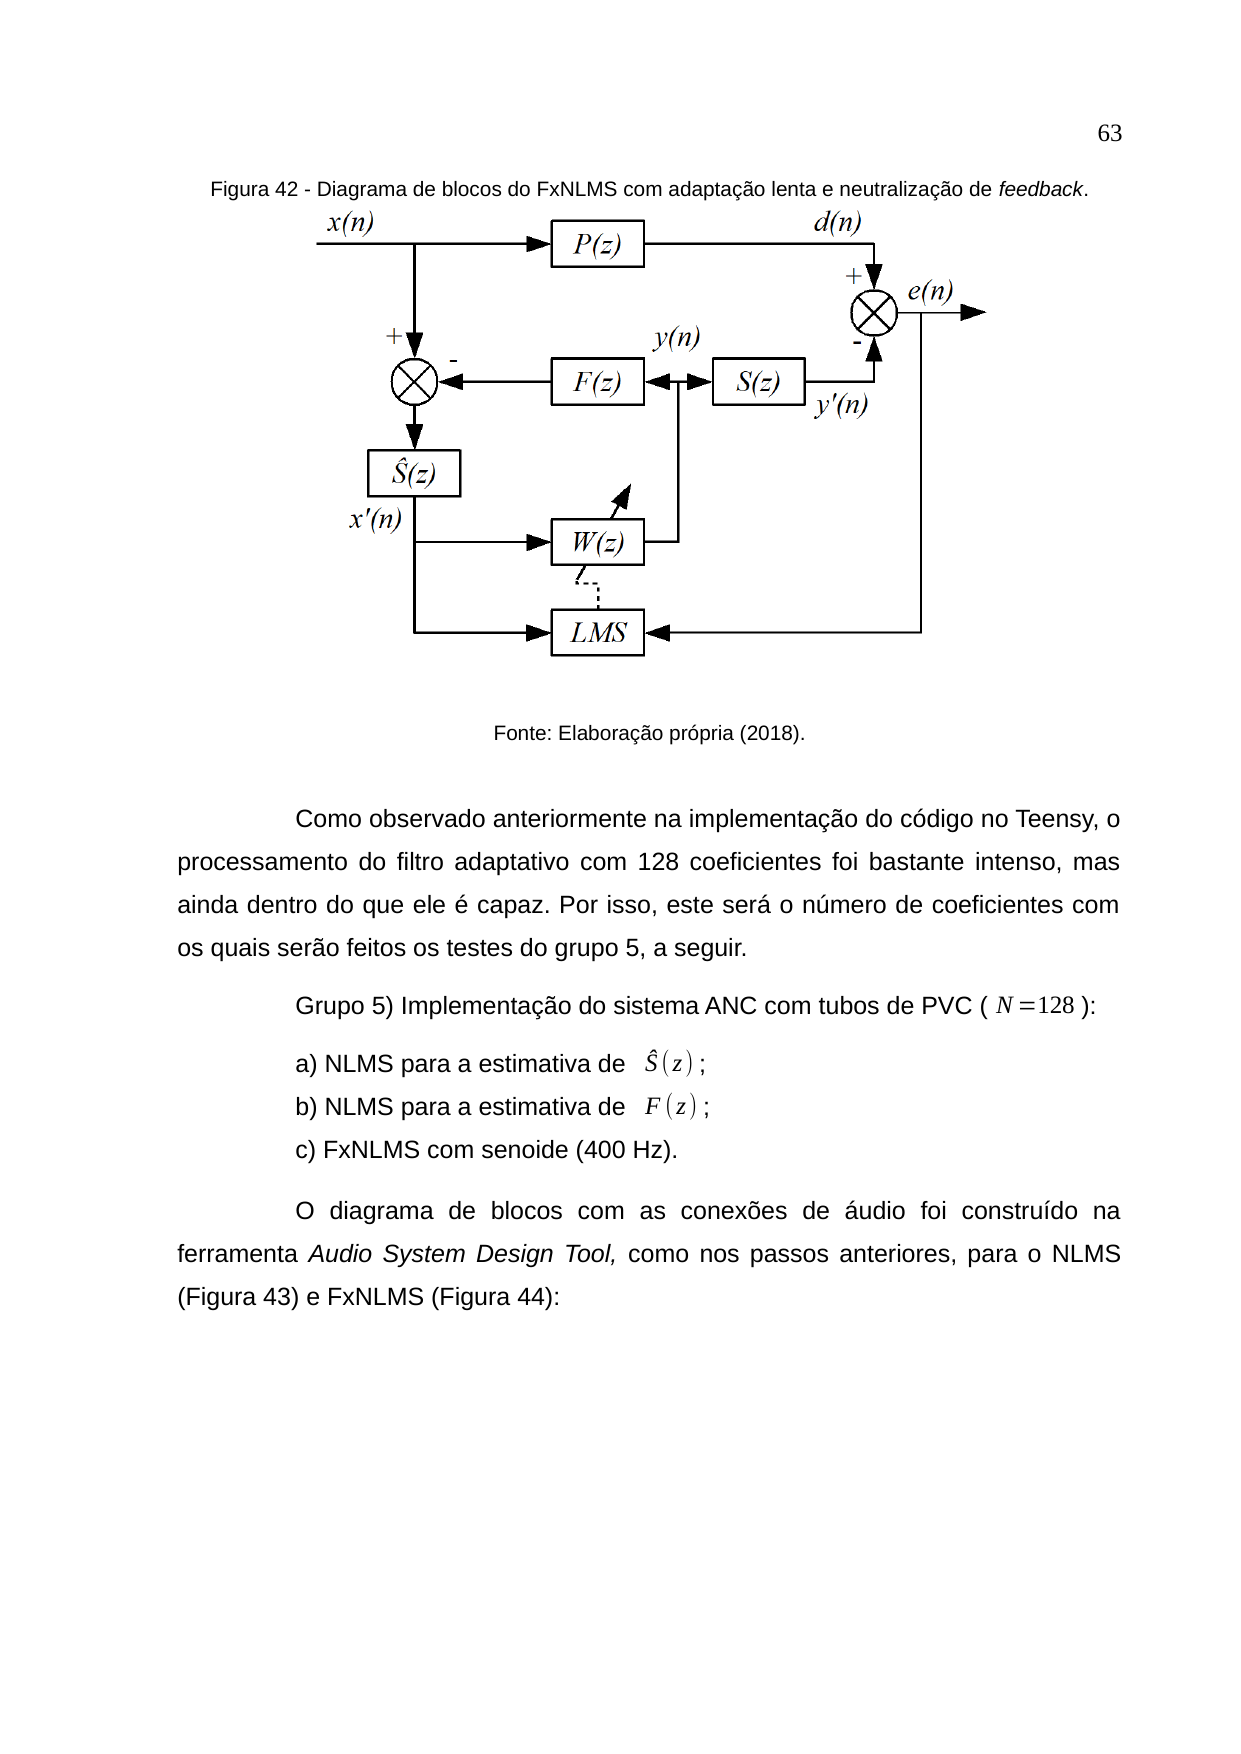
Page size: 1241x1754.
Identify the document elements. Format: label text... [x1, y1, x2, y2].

picture [295, 201, 1004, 669]
text c) FxNLMS com senoide (400 Hz). [295, 1135, 1122, 1164]
table_cell Fonte: Elaboração própria (2018). [177, 709, 1122, 803]
text Grupo 5) Implementação do sistema ANC com tubos de PVC (): [177, 991, 1122, 1019]
text Como observado anteriormente na implementação do código no Teensy, o processamento do filtro adaptativo com 128 coeficientes foi bastante intenso, mas ainda dentro do que ele é capaz. Por isso, este será o número de coeficientes com os quais serão feitos os testes do grupo 5, a seguir. [177, 803, 1122, 962]
table_header Diagrama de blocos do FxNLMS com adaptação lenta e neutralização de feedback. [177, 177, 1122, 201]
text a) NLMS para a estimativa de; [295, 1049, 1122, 1077]
text b) NLMS para a estimativa de; [295, 1092, 1122, 1121]
table_cell [177, 201, 1122, 709]
text O diagrama de blocos com as conexões de áudio foi construído na ferramenta Audio System Design Tool, como nos passos anteriores, para o NLMS (Figura 43) e FxNLMS (Figura 44): [177, 1196, 1122, 1311]
